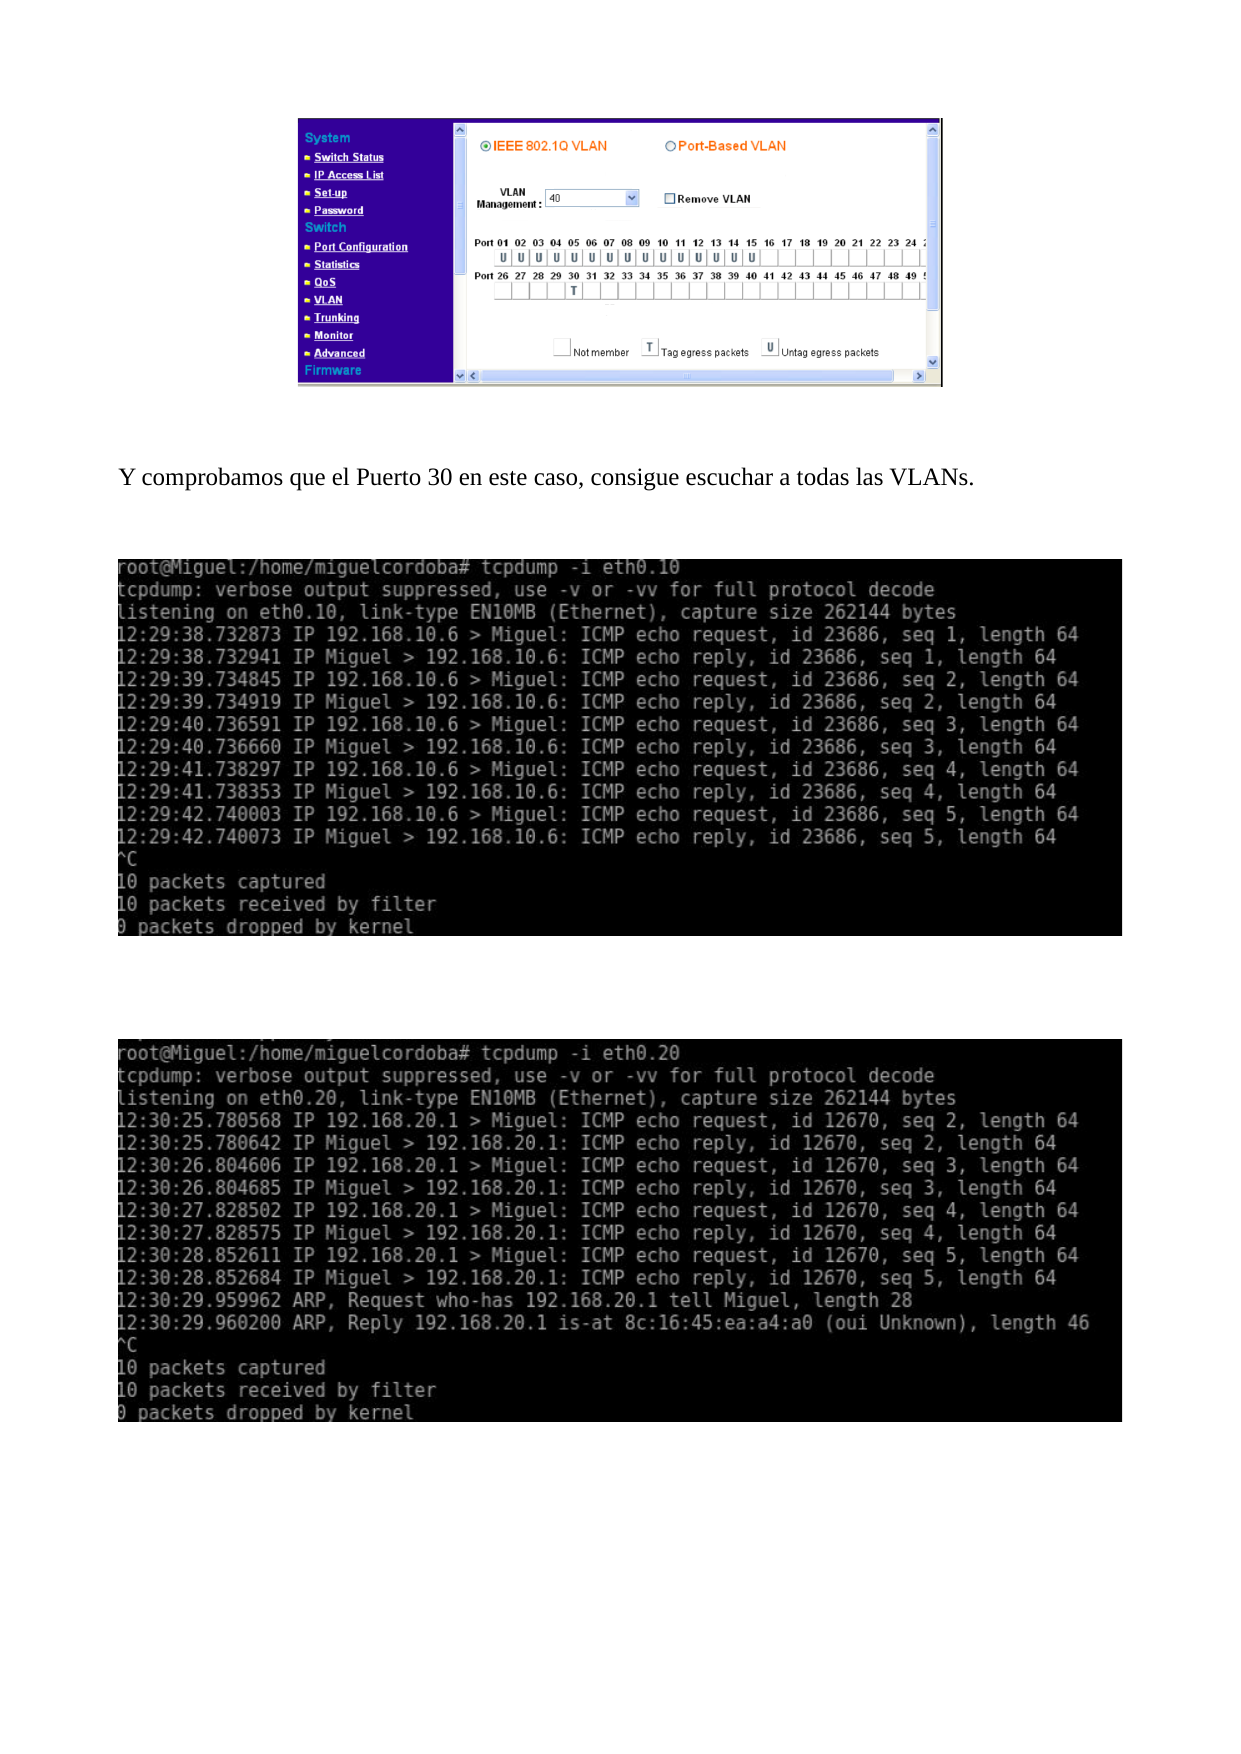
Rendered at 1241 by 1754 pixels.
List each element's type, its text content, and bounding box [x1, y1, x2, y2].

picture [118, 1039, 1123, 1422]
picture [297, 118, 943, 387]
picture [118, 559, 1123, 936]
text Y comprobamos que el Puerto 30 en este caso, consigue escuchar a todas las VLANs. [118, 462, 1122, 490]
